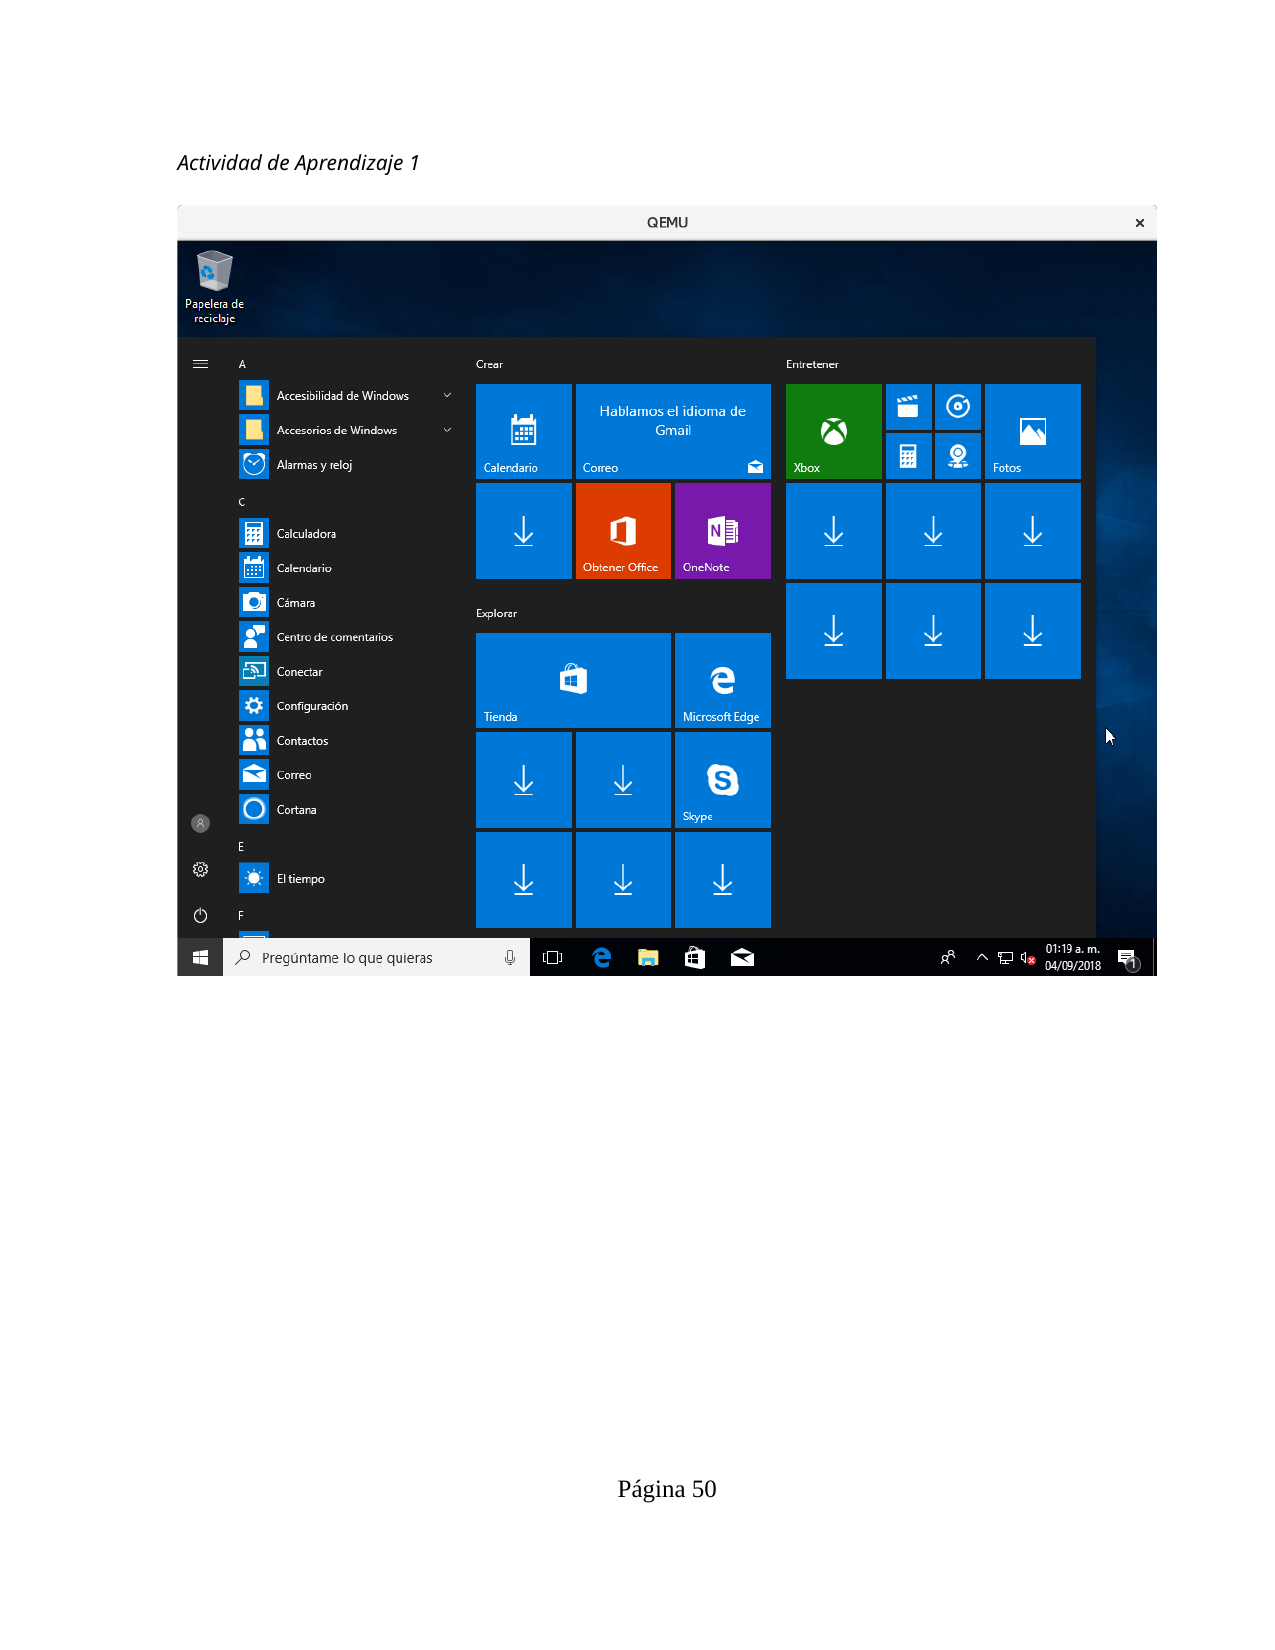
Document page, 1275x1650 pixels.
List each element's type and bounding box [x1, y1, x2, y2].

picture [177, 205, 1157, 976]
